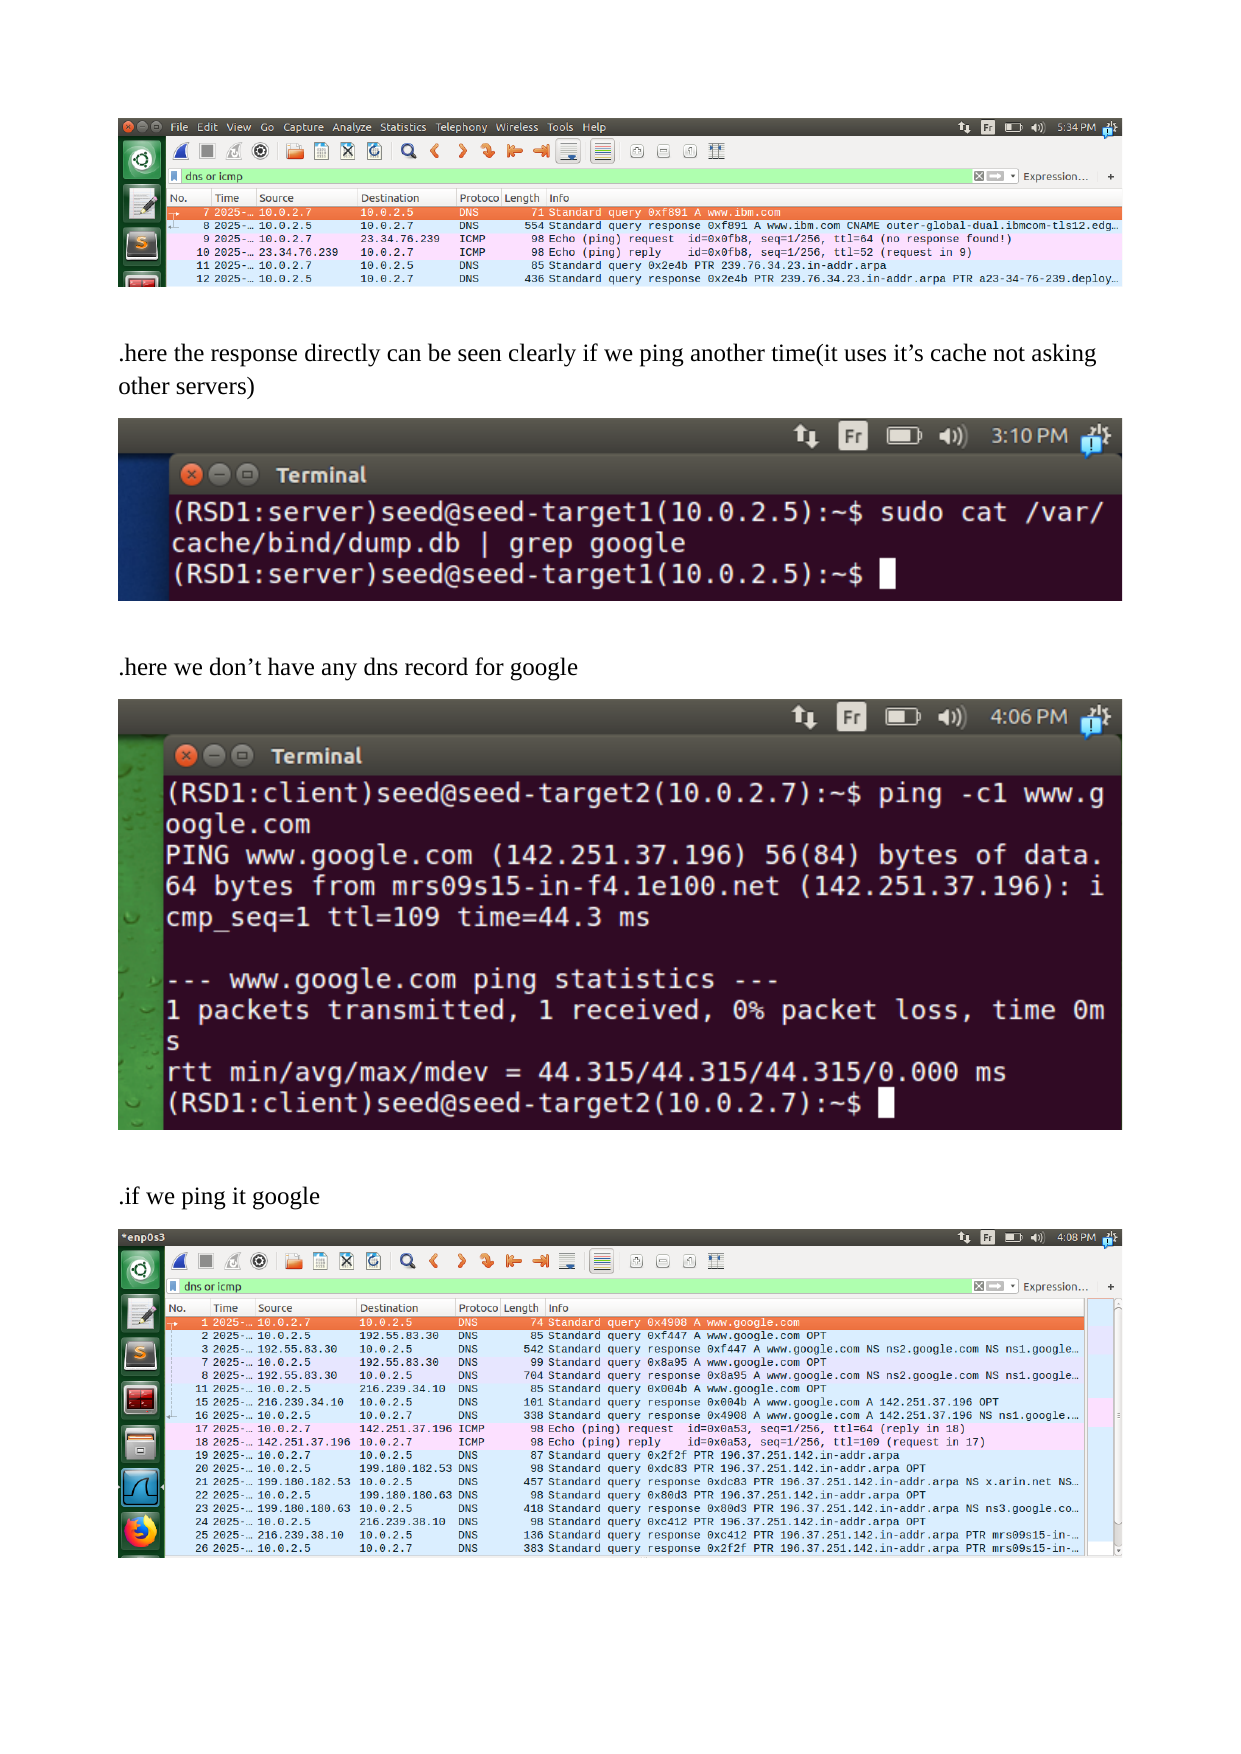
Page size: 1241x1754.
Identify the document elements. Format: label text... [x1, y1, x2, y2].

picture [118, 418, 1123, 601]
text .here the response directly can be seen clearly if we ping another time(it uses it’s cache not asking other servers) [118, 338, 1122, 400]
text .here we don’t have any dns record for google [118, 652, 1122, 681]
picture [118, 699, 1123, 1130]
text .if we ping it google [118, 1181, 1122, 1210]
picture [118, 118, 1123, 287]
picture [118, 1229, 1123, 1558]
